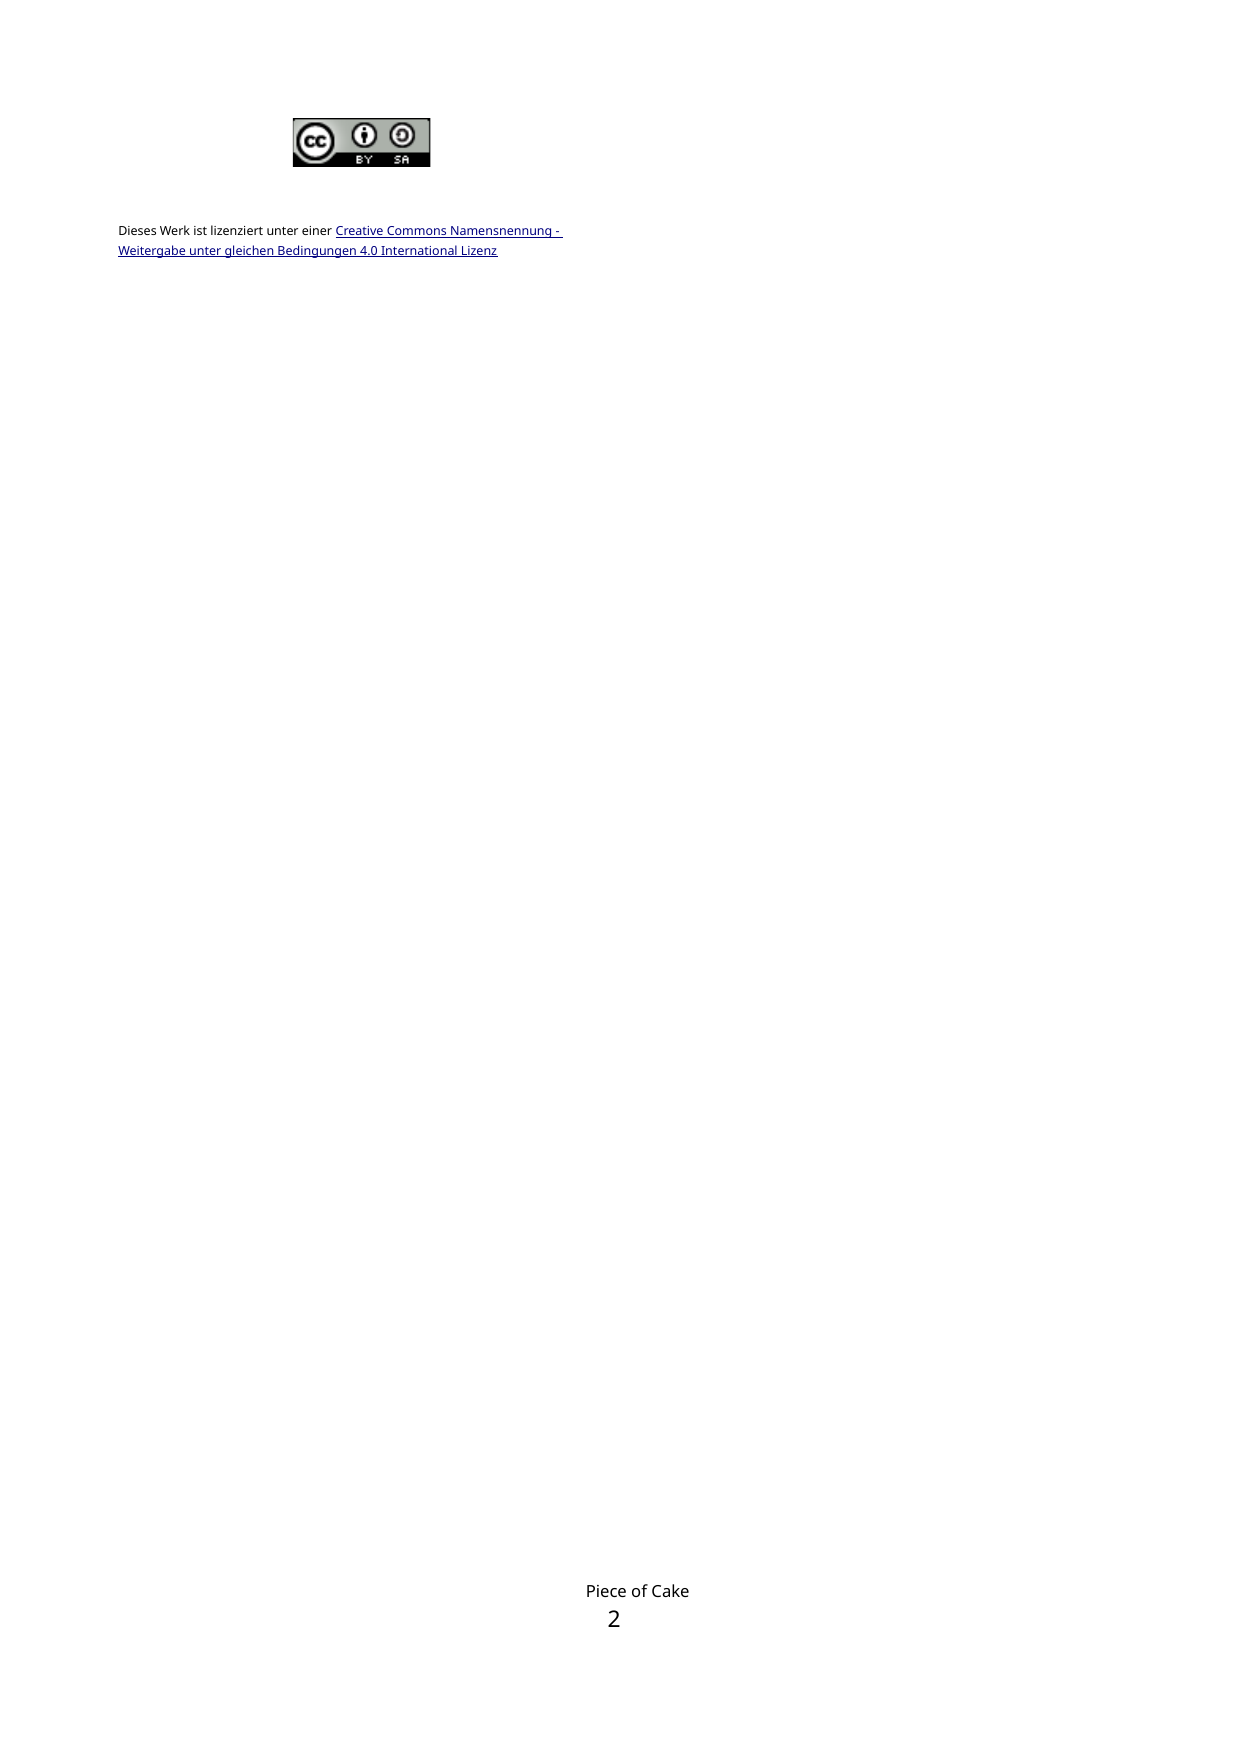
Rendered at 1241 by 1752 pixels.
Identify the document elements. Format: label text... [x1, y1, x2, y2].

picture [292, 118, 431, 167]
text Dieses Werk ist lizenziert unter einer Creative Commons Namensnennung - Weitergabe unter gleichen Bedingungen 4.0 International Lizenz [118, 222, 605, 259]
